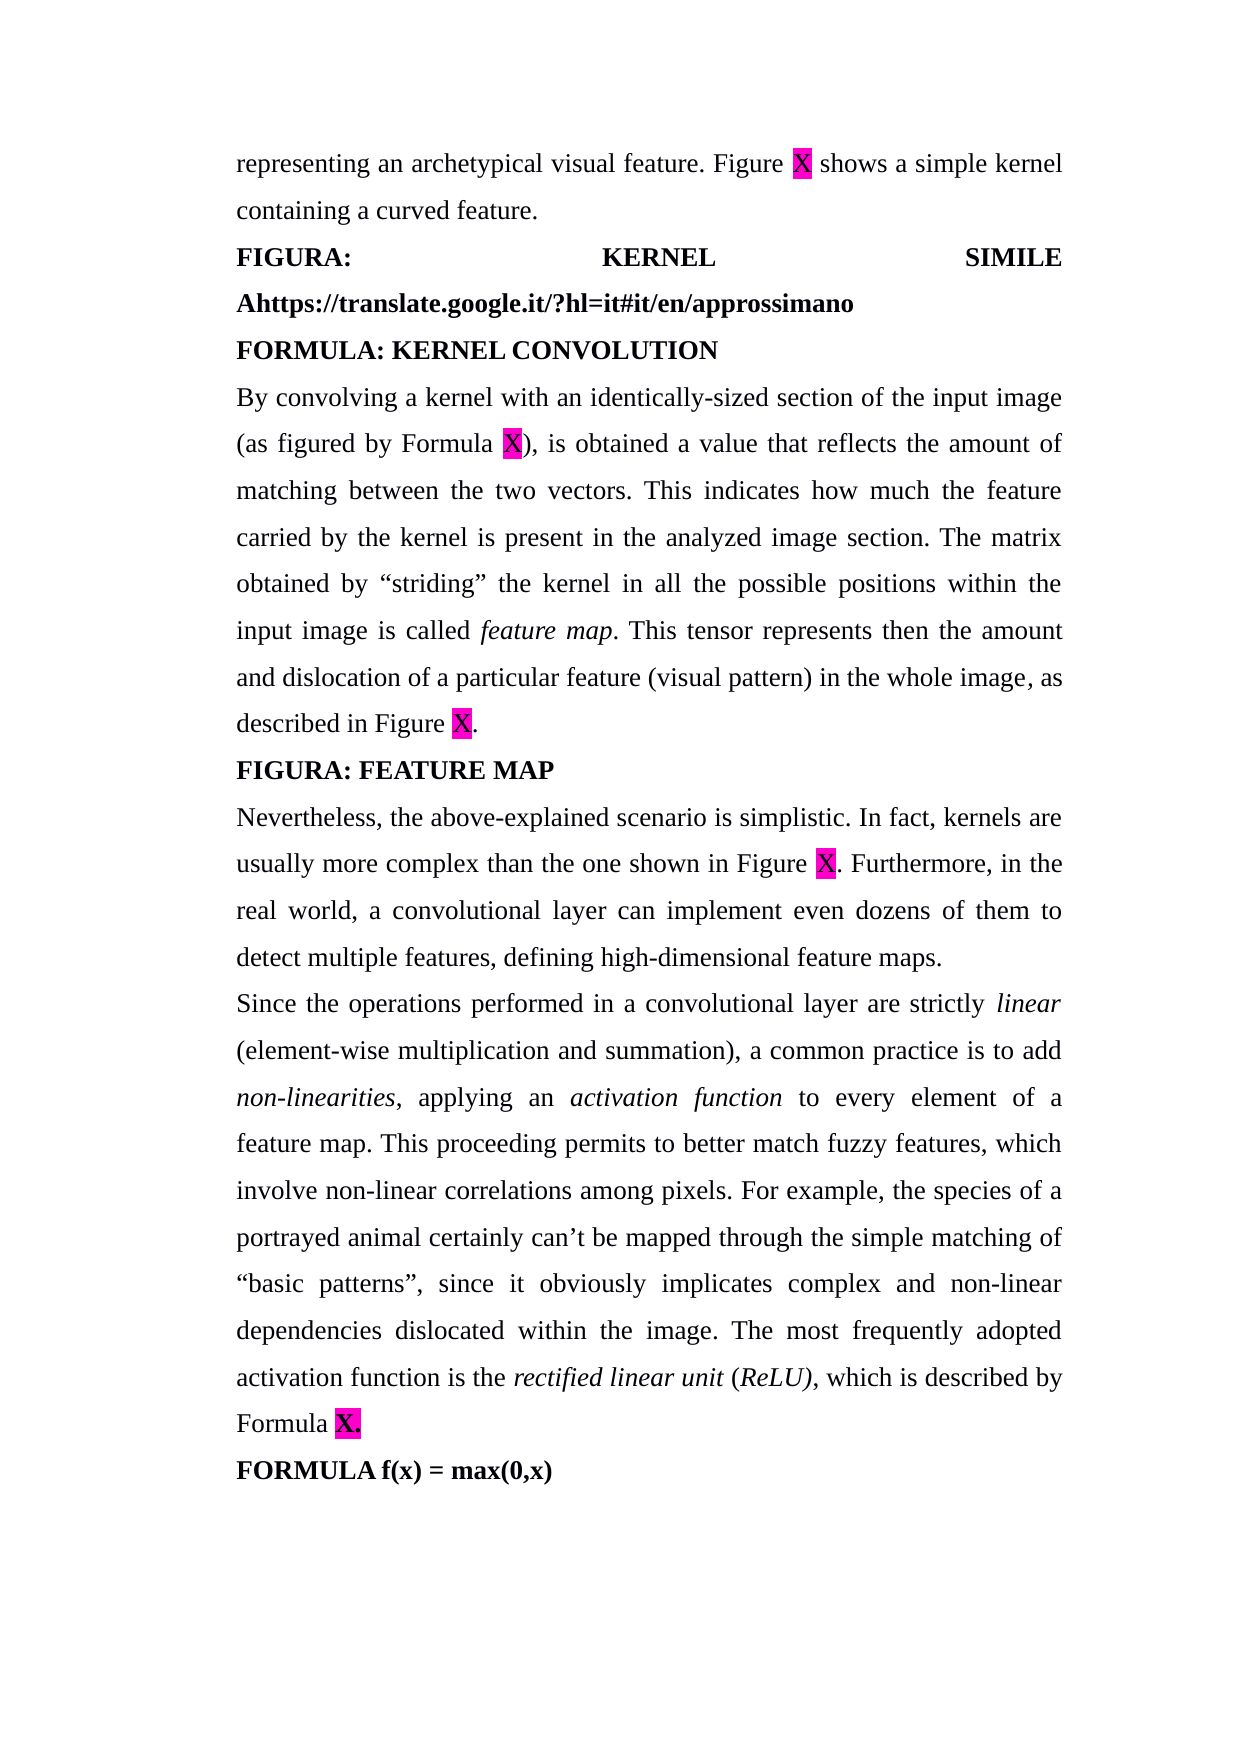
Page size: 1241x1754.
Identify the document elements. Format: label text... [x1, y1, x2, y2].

text Nevertheless, the above-explained scenario is simplistic. In fact, kernels are usually more complex than the one shown in Figure X. Furthermore, in the real world, a convolutional layer can implement even dozens of them to detect multiple features, defining high-dimensional feature maps. [236, 801, 1063, 972]
text FORMULA: KERNEL CONVOLUTION [236, 334, 1063, 365]
text Since the operations performed in a convolutional layer are strictly linear (element-wise multiplication and summation), a common practice is to add non-linearities, applying an activation function to every element of a feature map. This proceeding permits to better match fuzzy features, which involve non-linear correlations among pixels. For example, the species of a portrayed animal certainly can’t be mapped through the simple matching of “basic patterns”, since it obviously implicates complex and non-linear dependencies dislocated within the image. The most frequently adopted activation function is the rectified linear unit (ReLU), which is described by Formula X. [236, 988, 1063, 1439]
text representing an archetypical visual feature. Figure X shows a simple kernel containing a curved feature. [236, 148, 1063, 225]
text By convolving a kernel with an identically-sized section of the input image (as figured by Formula X), is obtained a value that reflects the amount of matching between the two vectors. This indicates how much the feature carried by the kernel is present in the analyzed image section. The matrix obtained by “striding” the kernel in all the possible positions within the input image is called feature map. This tensor represents then the amount and dislocation of a particular feature (visual pattern) in the whole image, as described in Figure X. [236, 381, 1063, 739]
text FIGURA: FEATURE MAP [236, 754, 1063, 785]
text FIGURA: KERNEL SIMILE Ahttps://translate.google.it/?hl=it#it/en/approssimano [236, 241, 1063, 319]
text FORMULA f(x) = max(0,x) [236, 1454, 1063, 1485]
